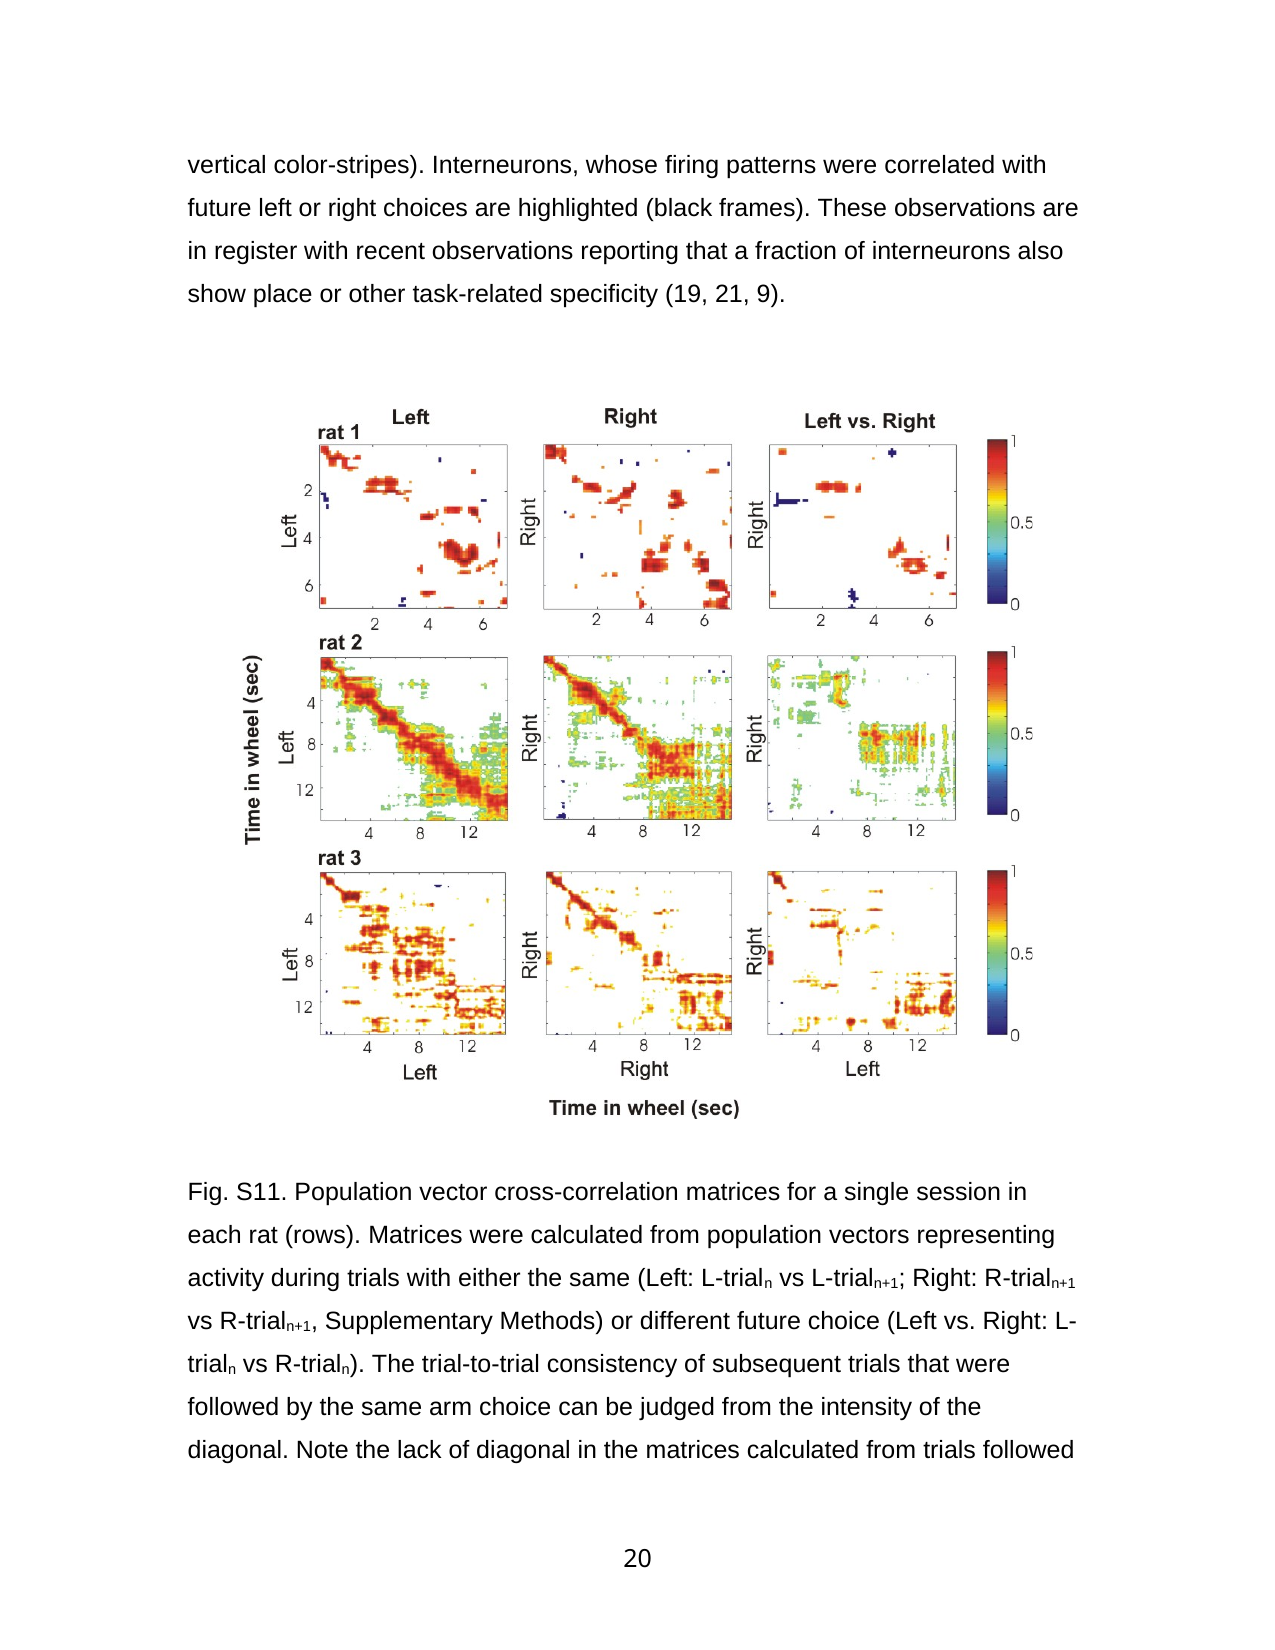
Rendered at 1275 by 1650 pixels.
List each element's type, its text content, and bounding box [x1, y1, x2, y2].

text Fig. S11. Population vector cross-correlation matrices for a single session in each rat (rows). Matrices were calculated from population vectors representing activity during trials with either the same (Left: L-trialn vs L-trialn+1; Right: R-trialn+1 vs R-trialn+1, Supplementary Methods) or different future choice (Left vs. Right: L-trialn vs R-trialn). The trial-to-trial consistency of subsequent trials that were followed by the same arm choice can be judged from the intensity of the diagonal. Note the lack of diagonal in the matrices calculated from trials followed [187, 1176, 1087, 1464]
text vertical color-stripes). Interneurons, whose firing patterns were correlated with future left or right choices are highlighted (black frames). These observations are in register with recent observations reporting that a fraction of interneurons also show place or other task-related specificity (19, 21, 9). [187, 150, 1087, 308]
picture [242, 408, 1033, 1119]
